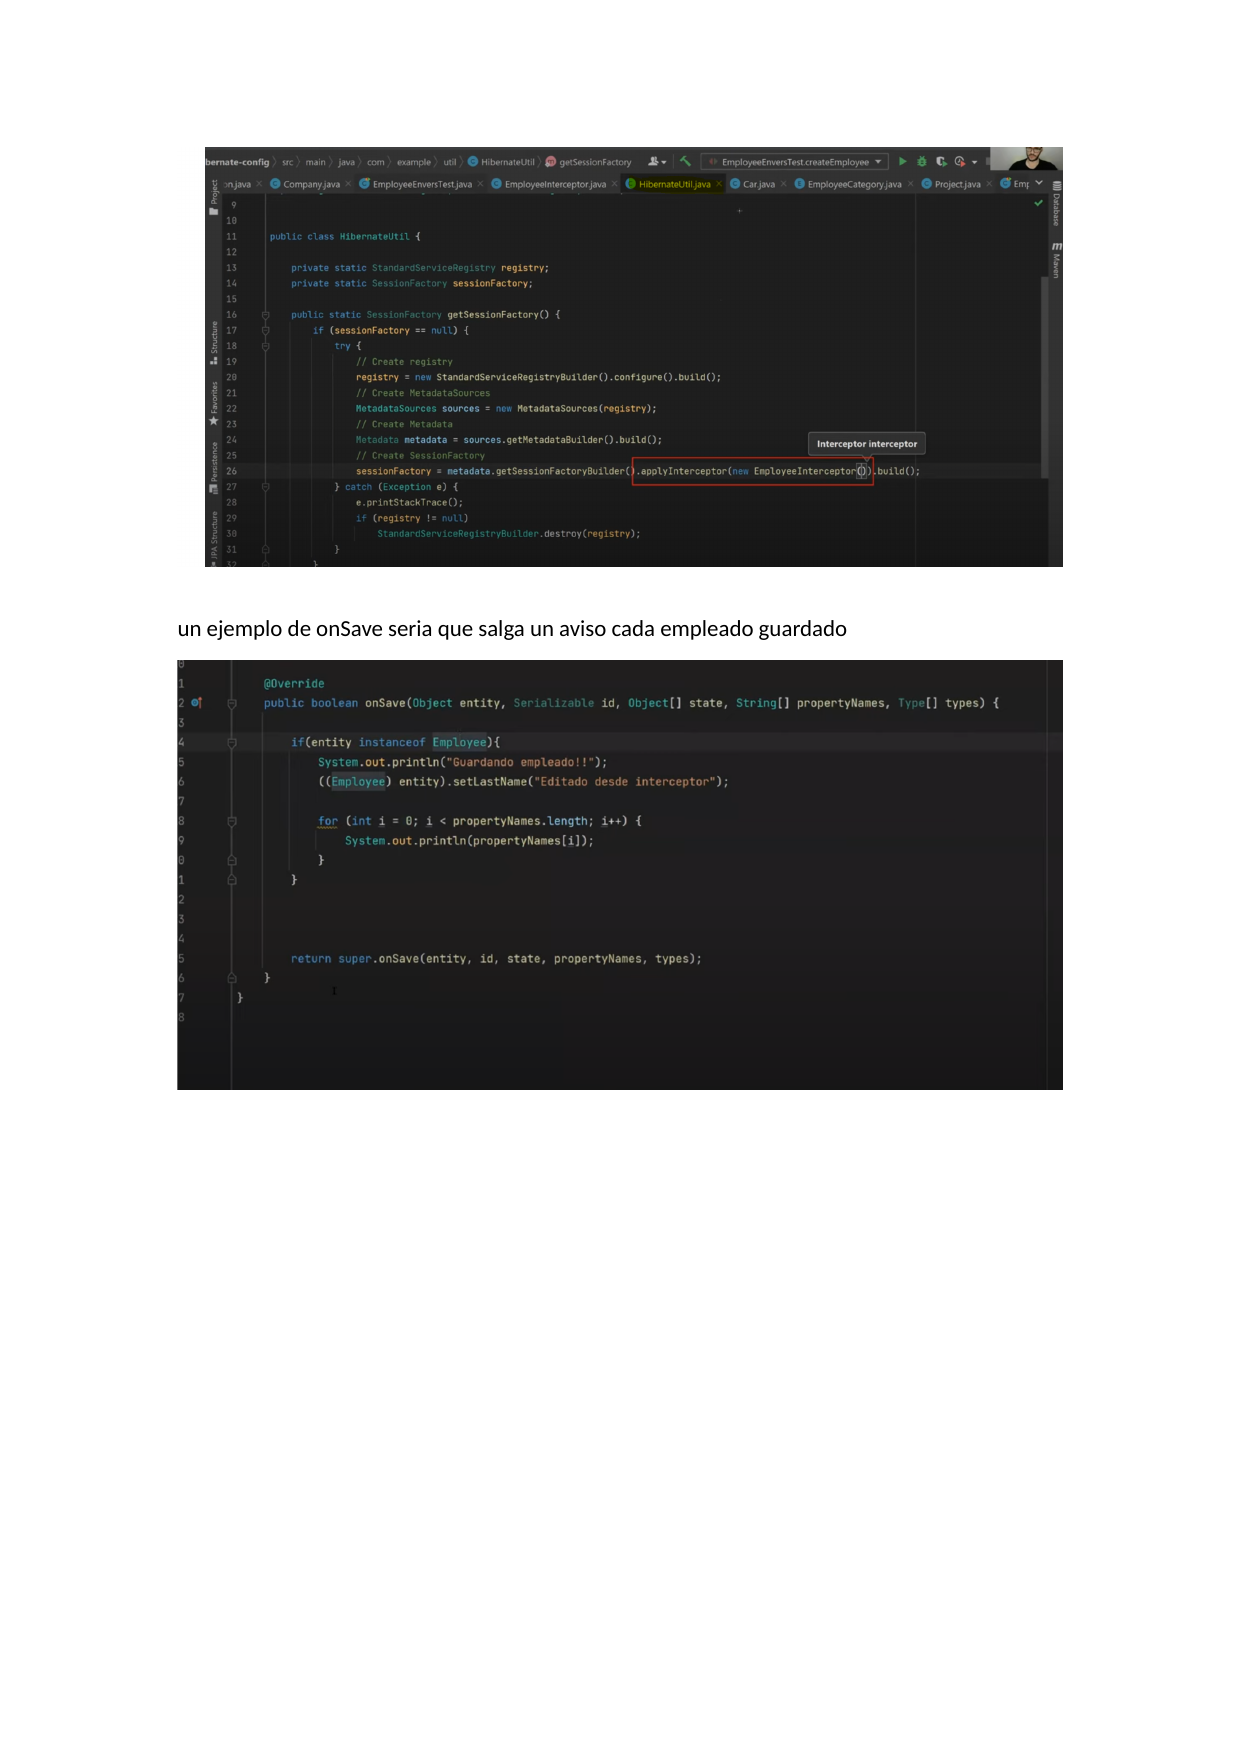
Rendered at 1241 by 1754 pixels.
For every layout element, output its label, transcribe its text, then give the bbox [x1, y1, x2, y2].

text un ejemplo de onSave seria que salga un aviso cada empleado guardado [177, 614, 1063, 642]
picture [177, 660, 1063, 1090]
picture [177, 147, 1063, 567]
